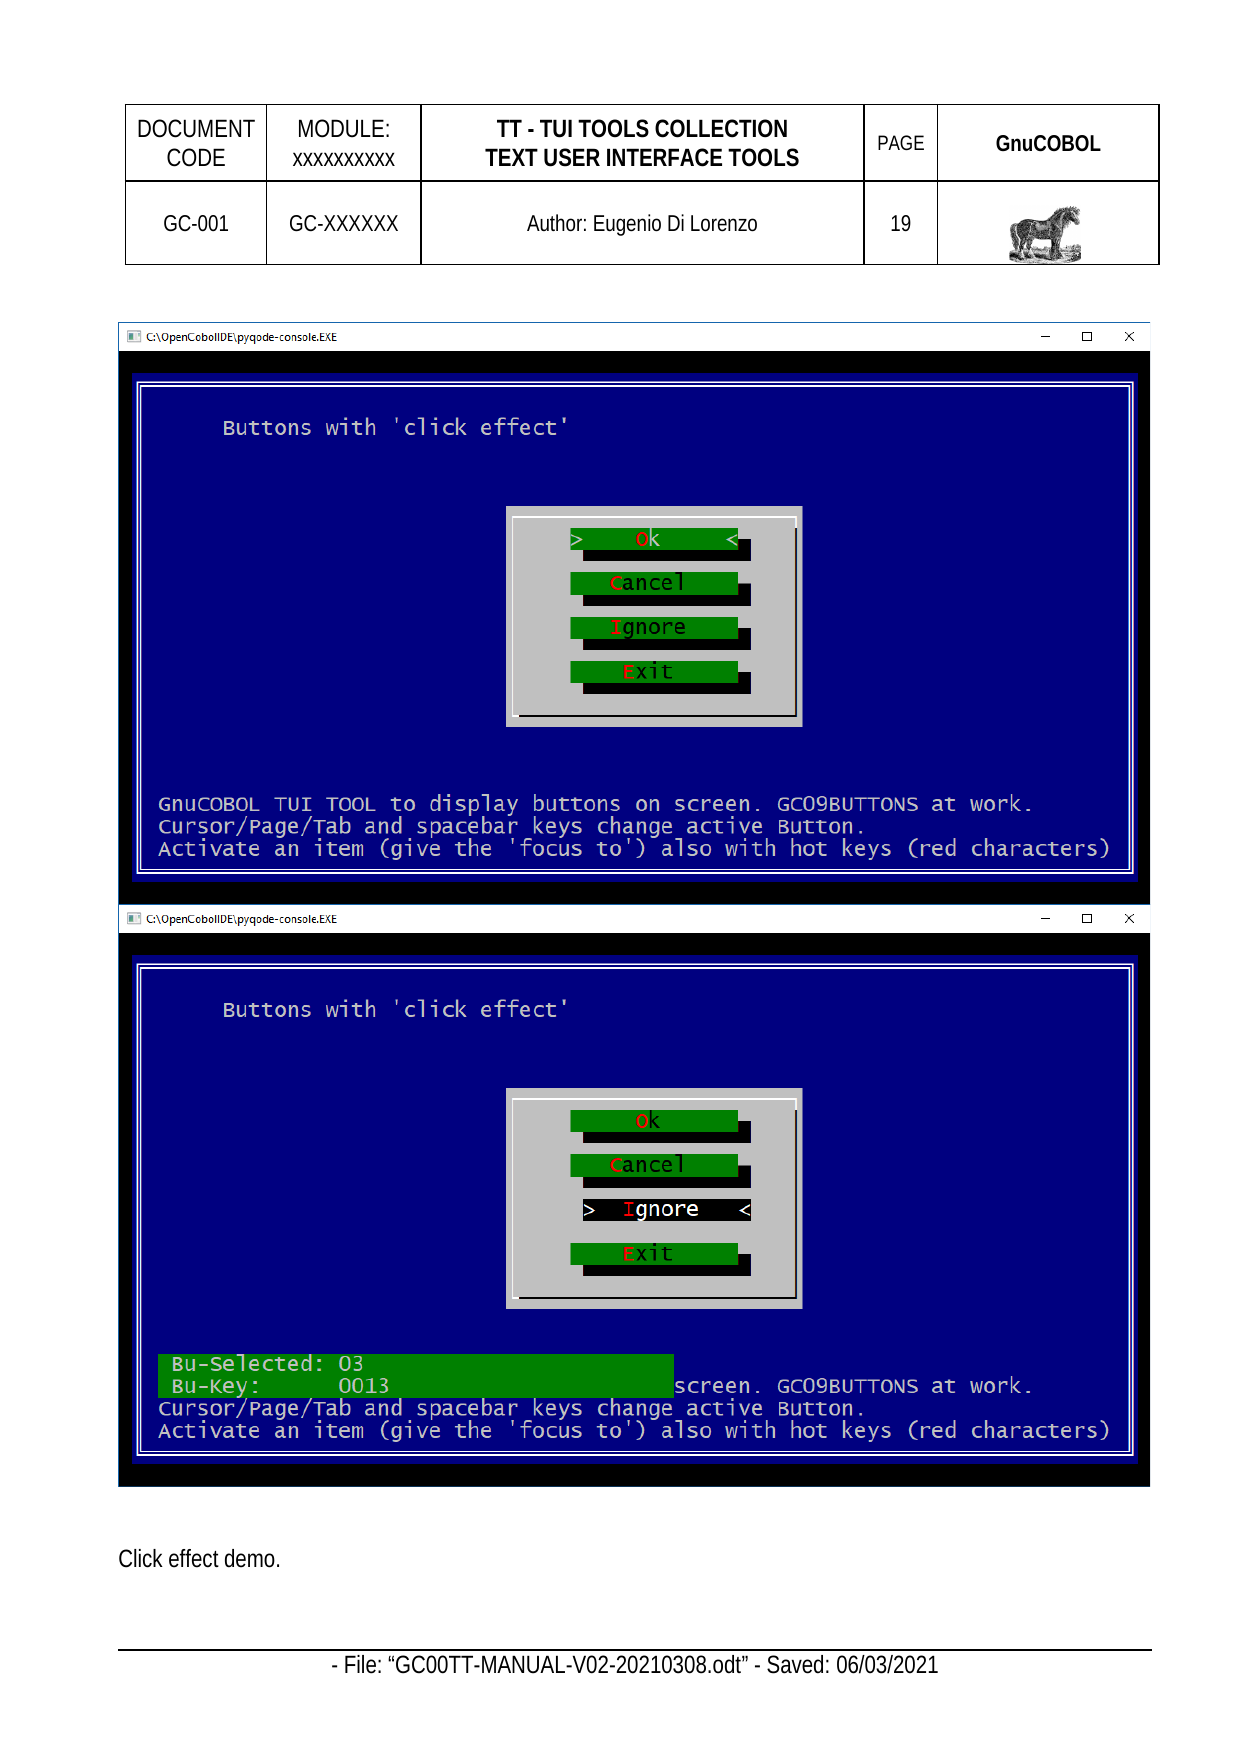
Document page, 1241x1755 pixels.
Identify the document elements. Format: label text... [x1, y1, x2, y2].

text Click effect demo. [118, 1544, 1152, 1573]
